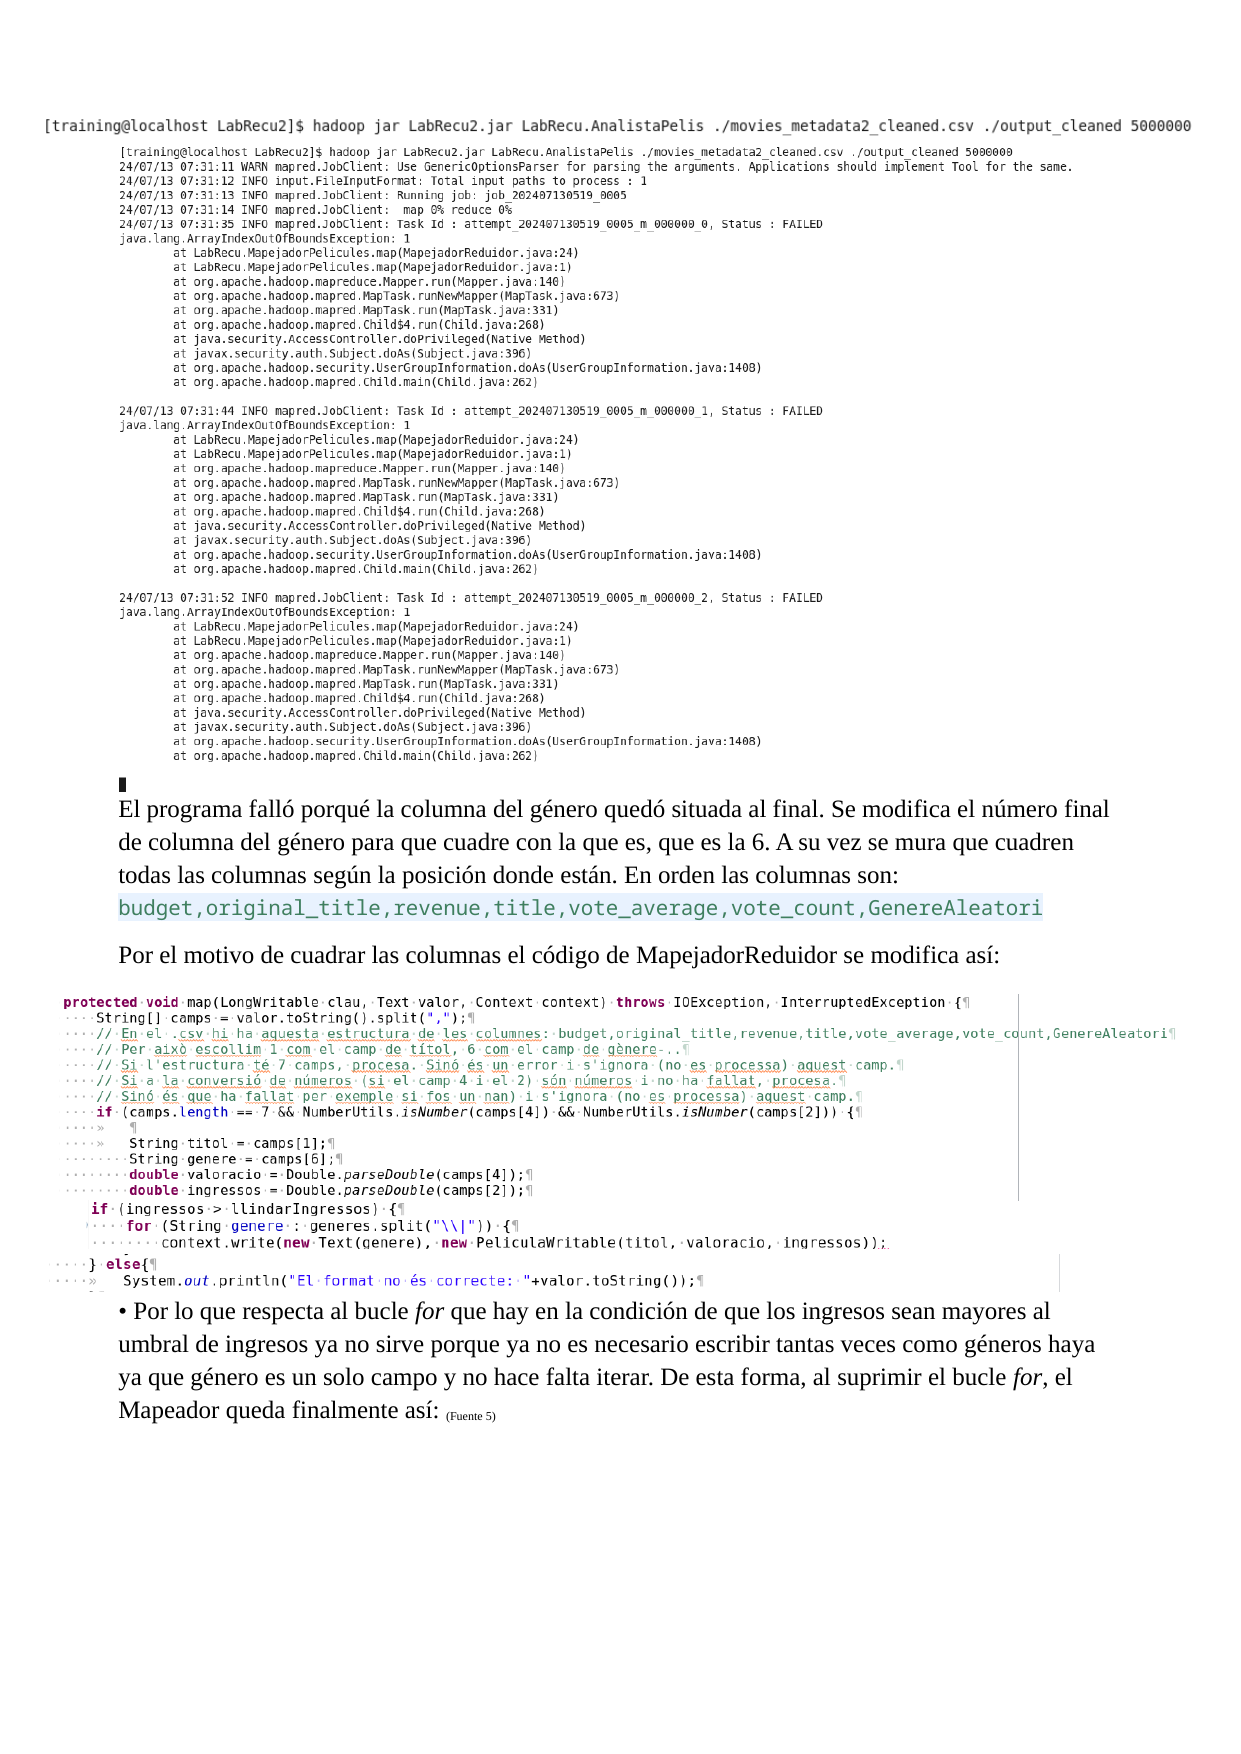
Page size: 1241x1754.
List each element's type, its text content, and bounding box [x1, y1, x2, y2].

text El programa falló porqué la columna del género quedó situada al final. Se modifica el número final de columna del género para que cuadre con la que es, que es la 6. A su vez se mura que cuadren todas las columnas según la posición donde están. En orden las columnas son: budget,original_title,revenue,title,vote_average,vote_count,GenereAleatori [118, 794, 1122, 921]
text Por el motivo de cuadrar las columnas el código de MapejadorReduidor se modifica así: [118, 940, 1122, 969]
picture [49, 1254, 1230, 1292]
text [118, 118, 1122, 144]
picture [118, 144, 1123, 794]
picture [59, 994, 1181, 1249]
text • Por lo que respecta al bucle for que hay en la condición de que los ingresos sean mayores al umbral de ingresos ya no sirve porque ya no es necesario escribir tantas veces como géneros haya ya que género es un solo campo y no hace falta iterar. De esta forma, al suprimir el bucle for, el Mapeador queda finalmente así: (Fuente 5) [118, 1292, 1122, 1424]
